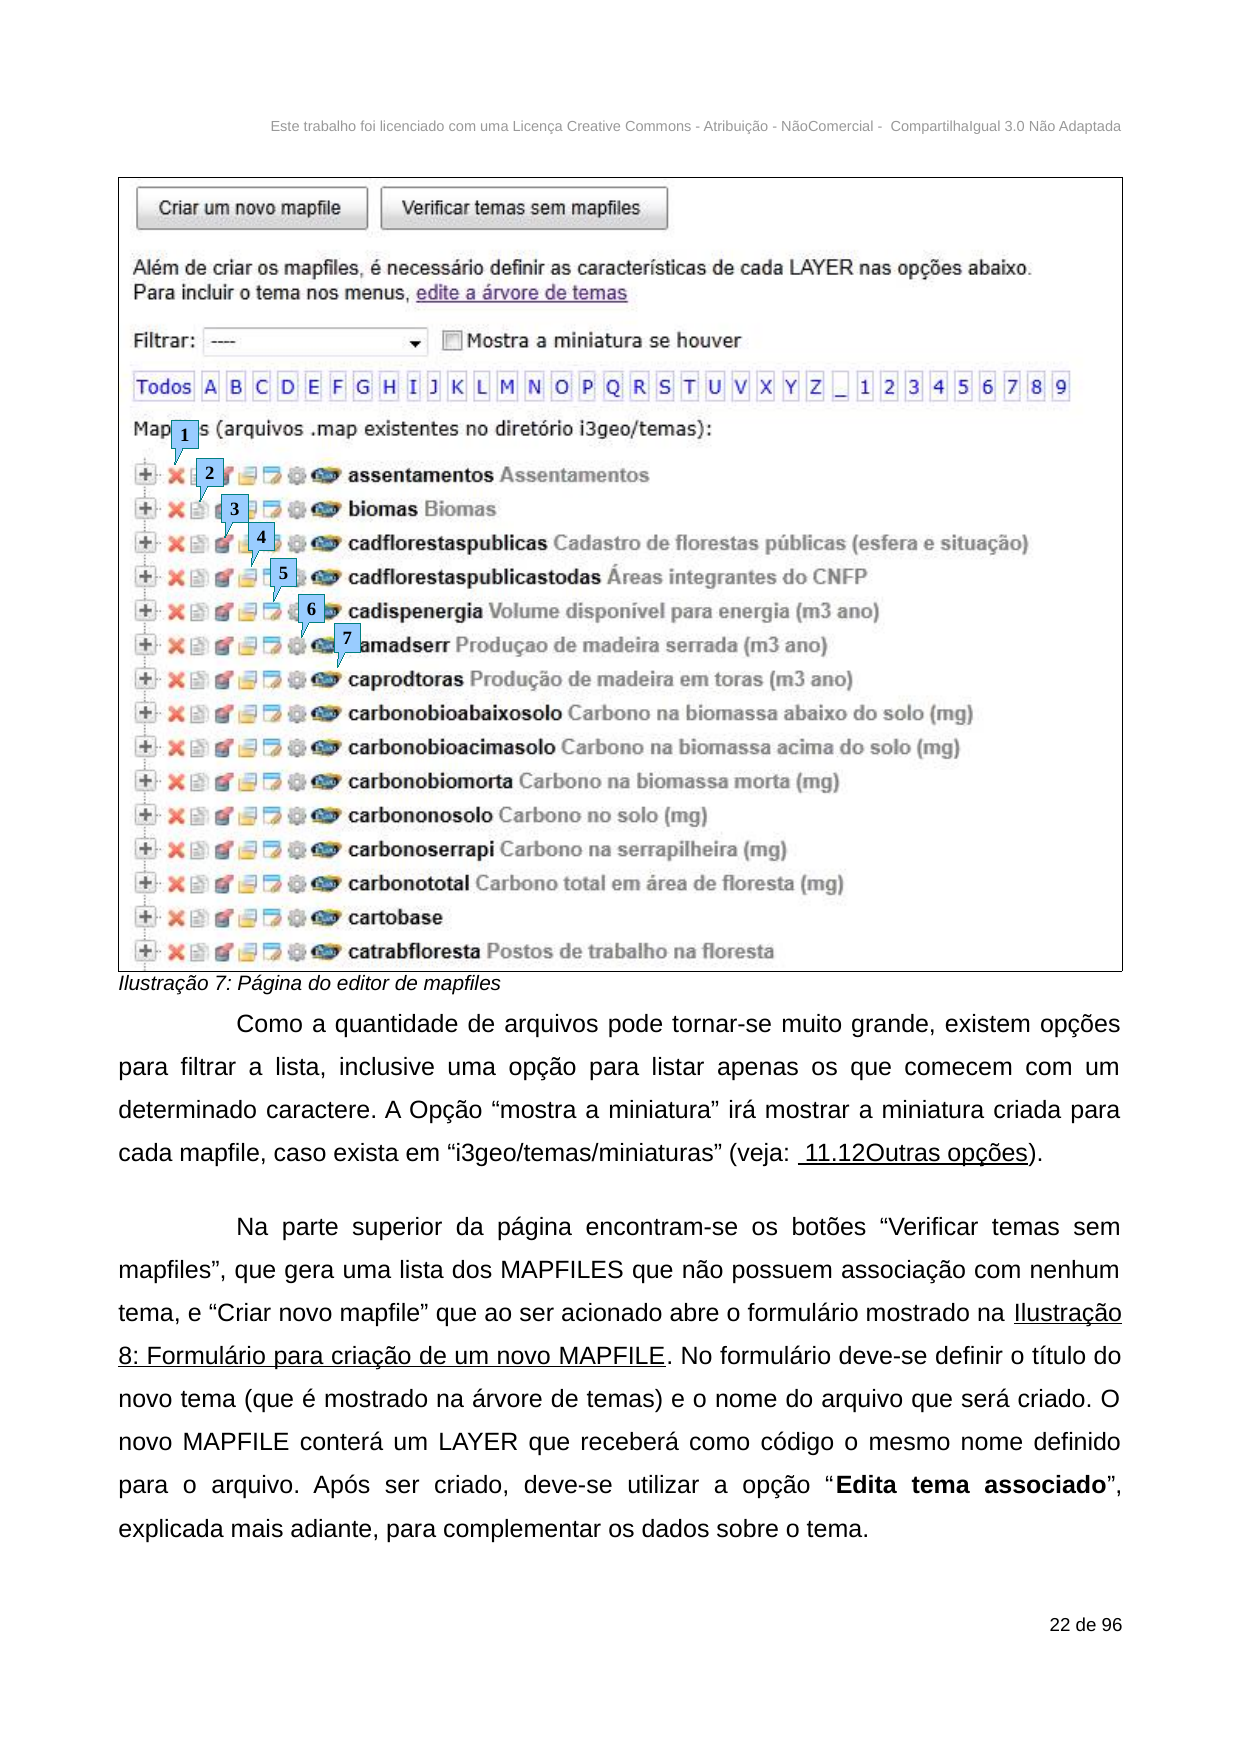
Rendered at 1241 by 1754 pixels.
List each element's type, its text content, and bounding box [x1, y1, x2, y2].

text Como a quantidade de arquivos pode tornar-se muito grande, existem opções para filtrar a lista, inclusive uma opção para listar apenas os que comecem com um determinado caractere. A Opção “mostra a miniatura” irá mostrar a miniatura criada para cada mapfile, caso exista em “i3geo/temas/miniaturas” (veja: 11.12.Outras opções). [118, 164, 1122, 177]
text Como a quantidade de arquivos pode tornar-se muito grande, existem opções para filtrar a lista, inclusive uma opção para listar apenas os que comecem com um determinado caractere. A Opção “mostra a miniatura” irá mostrar a miniatura criada para cada mapfile, caso exista em “i3geo/temas/miniaturas” (veja: 11.12.Outras opções). [118, 995, 1122, 1167]
text Ilustração 7: Página do editor de mapfiles [118, 972, 1122, 995]
text Na parte superior da página encontram-se os botões “Verificar temas sem mapfiles”, que gera uma lista dos MAPFILES que não possuem associação com nenhum tema, e “Criar novo mapfile” que ao ser acionado abre o formulário mostrado na Ilustração 8: Formulário para criação de um novo MAPFILE. No formulário deve-se definir o título do novo tema (que é mostrado na árvore de temas) e o nome do arquivo que será criado. O novo MAPFILE conterá um LAYER que receberá como código o mesmo nome definido para o arquivo. Após ser criado, deve-se utilizar a opção “Edita tema associado”, explicada mais adiante, para complementar os dados sobre o tema. [118, 1212, 1122, 1542]
picture [119, 178, 1122, 971]
